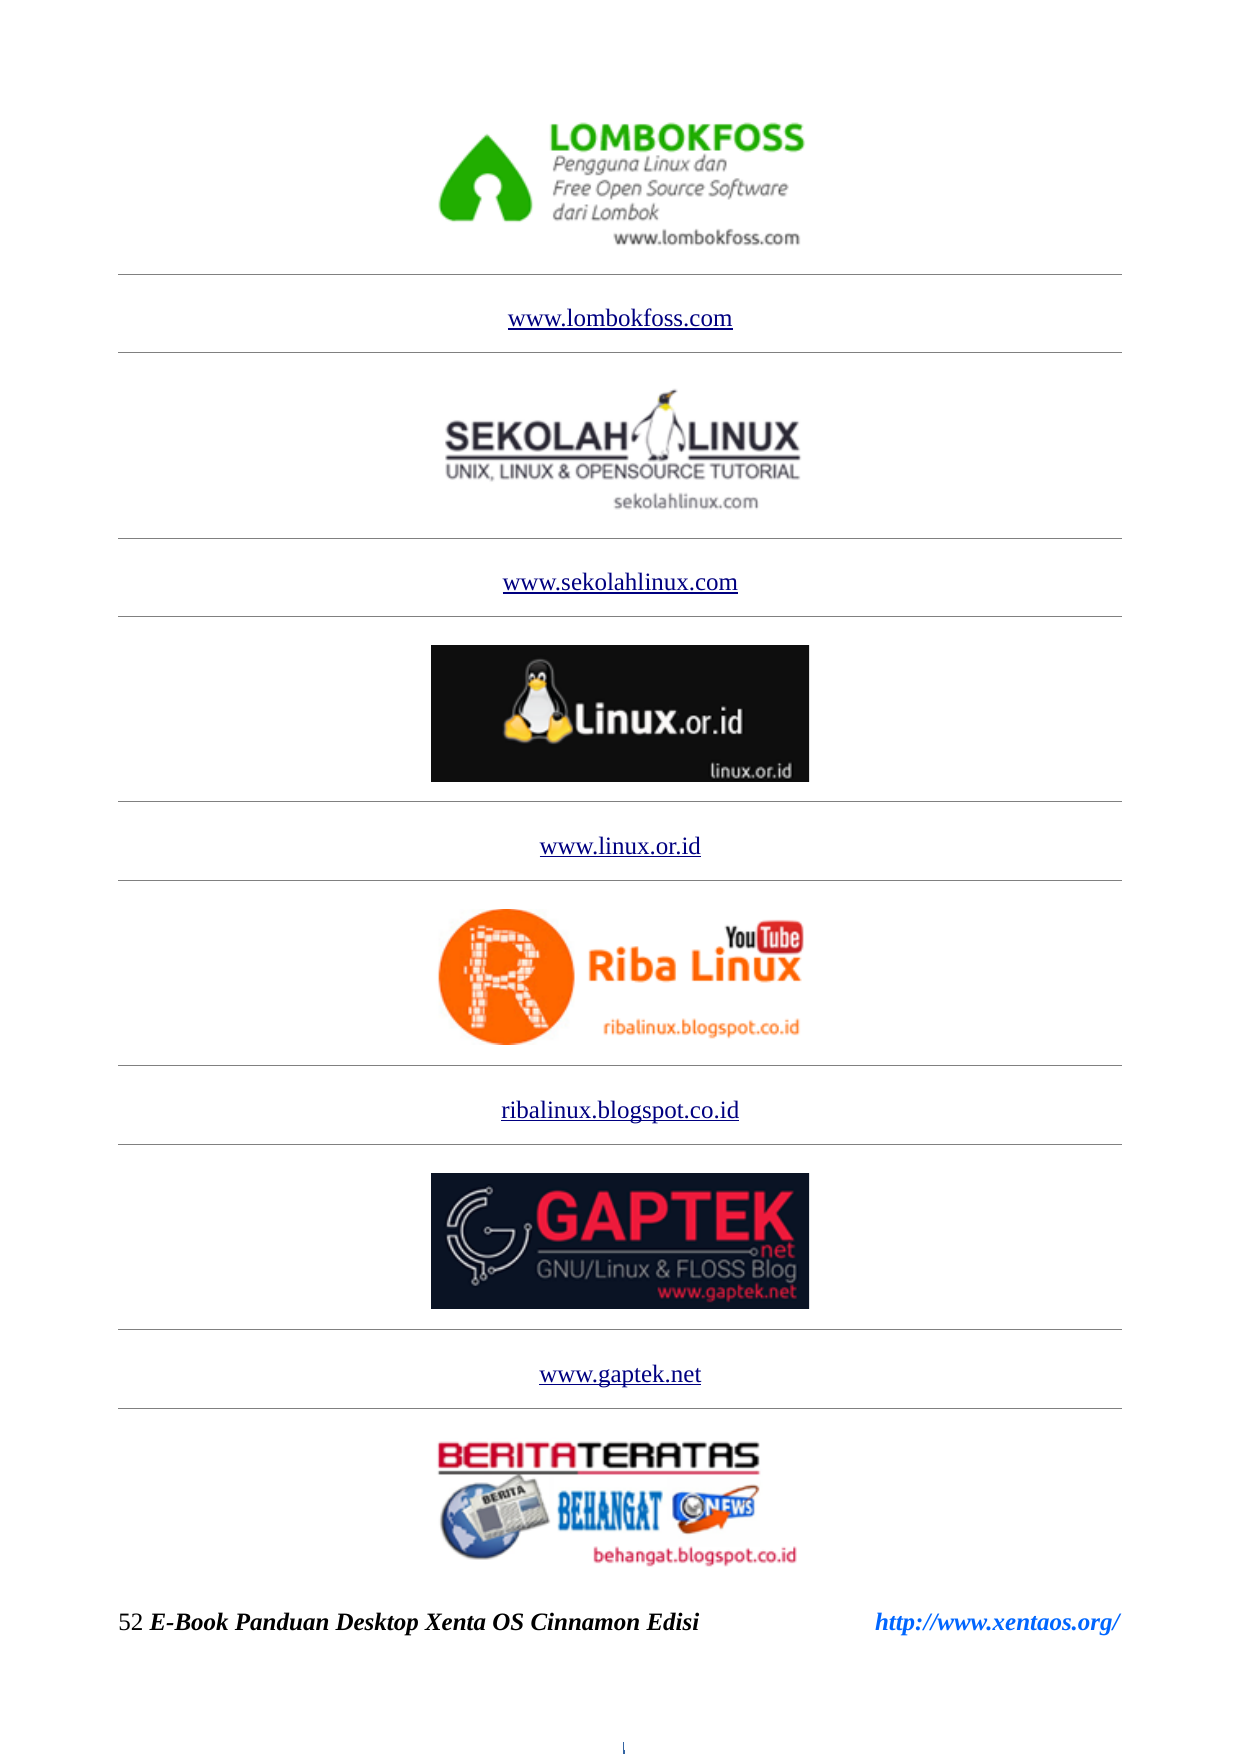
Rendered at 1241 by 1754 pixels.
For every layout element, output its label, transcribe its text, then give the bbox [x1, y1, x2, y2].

picture [431, 1173, 810, 1309]
text ribalinux.blogspot.co.id [118, 1095, 1122, 1124]
picture [431, 382, 810, 518]
picture [431, 118, 810, 254]
picture [431, 909, 810, 1045]
picture [431, 645, 810, 782]
text www.linux.or.id [118, 831, 1122, 860]
text www.sekolahlinux.com [118, 567, 1122, 596]
text www.lombokfoss.com [118, 303, 1122, 332]
text www.gaptek.net [118, 1359, 1122, 1387]
picture [431, 1437, 810, 1573]
